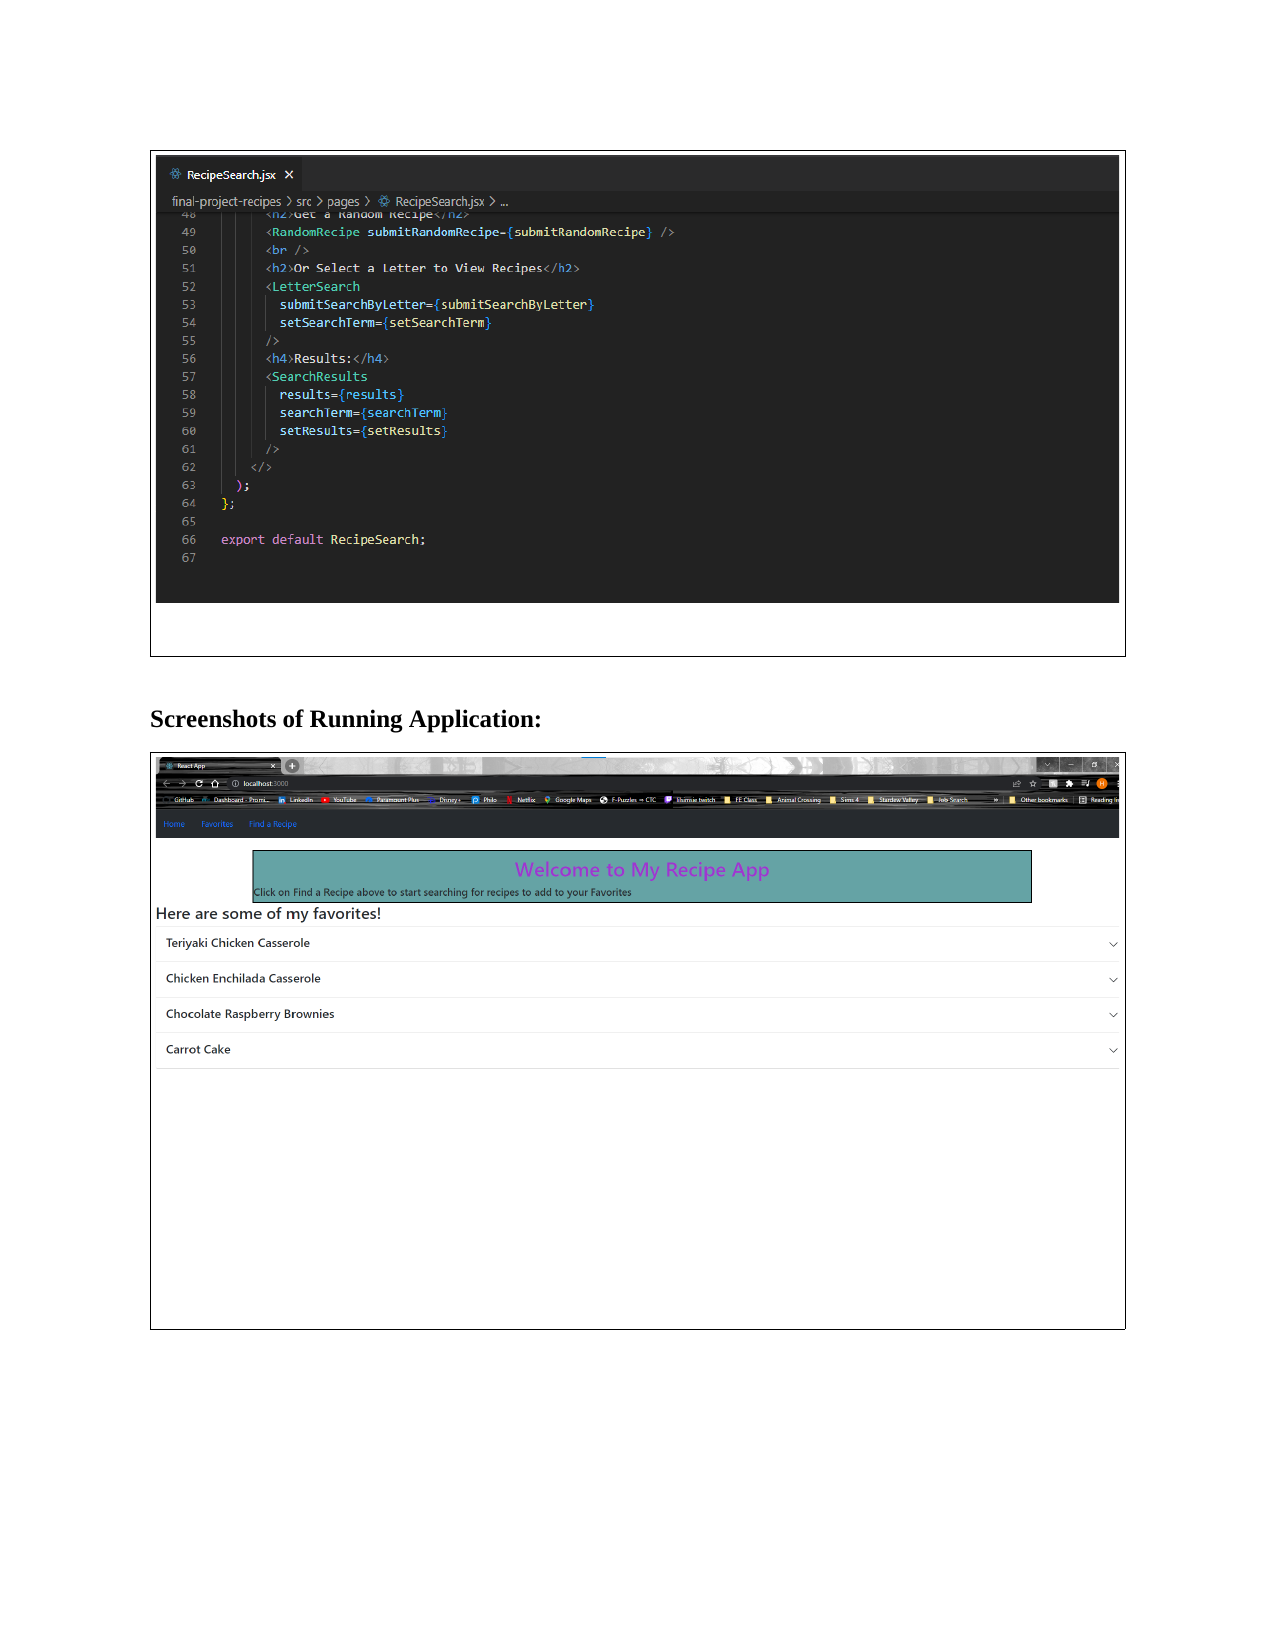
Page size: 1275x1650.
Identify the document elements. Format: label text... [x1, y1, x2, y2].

picture [155, 155, 1120, 603]
text Screenshots of Running Application: [150, 704, 1125, 733]
table_header [151, 753, 1125, 1329]
table_cell [151, 151, 1125, 656]
picture [155, 757, 1120, 1276]
